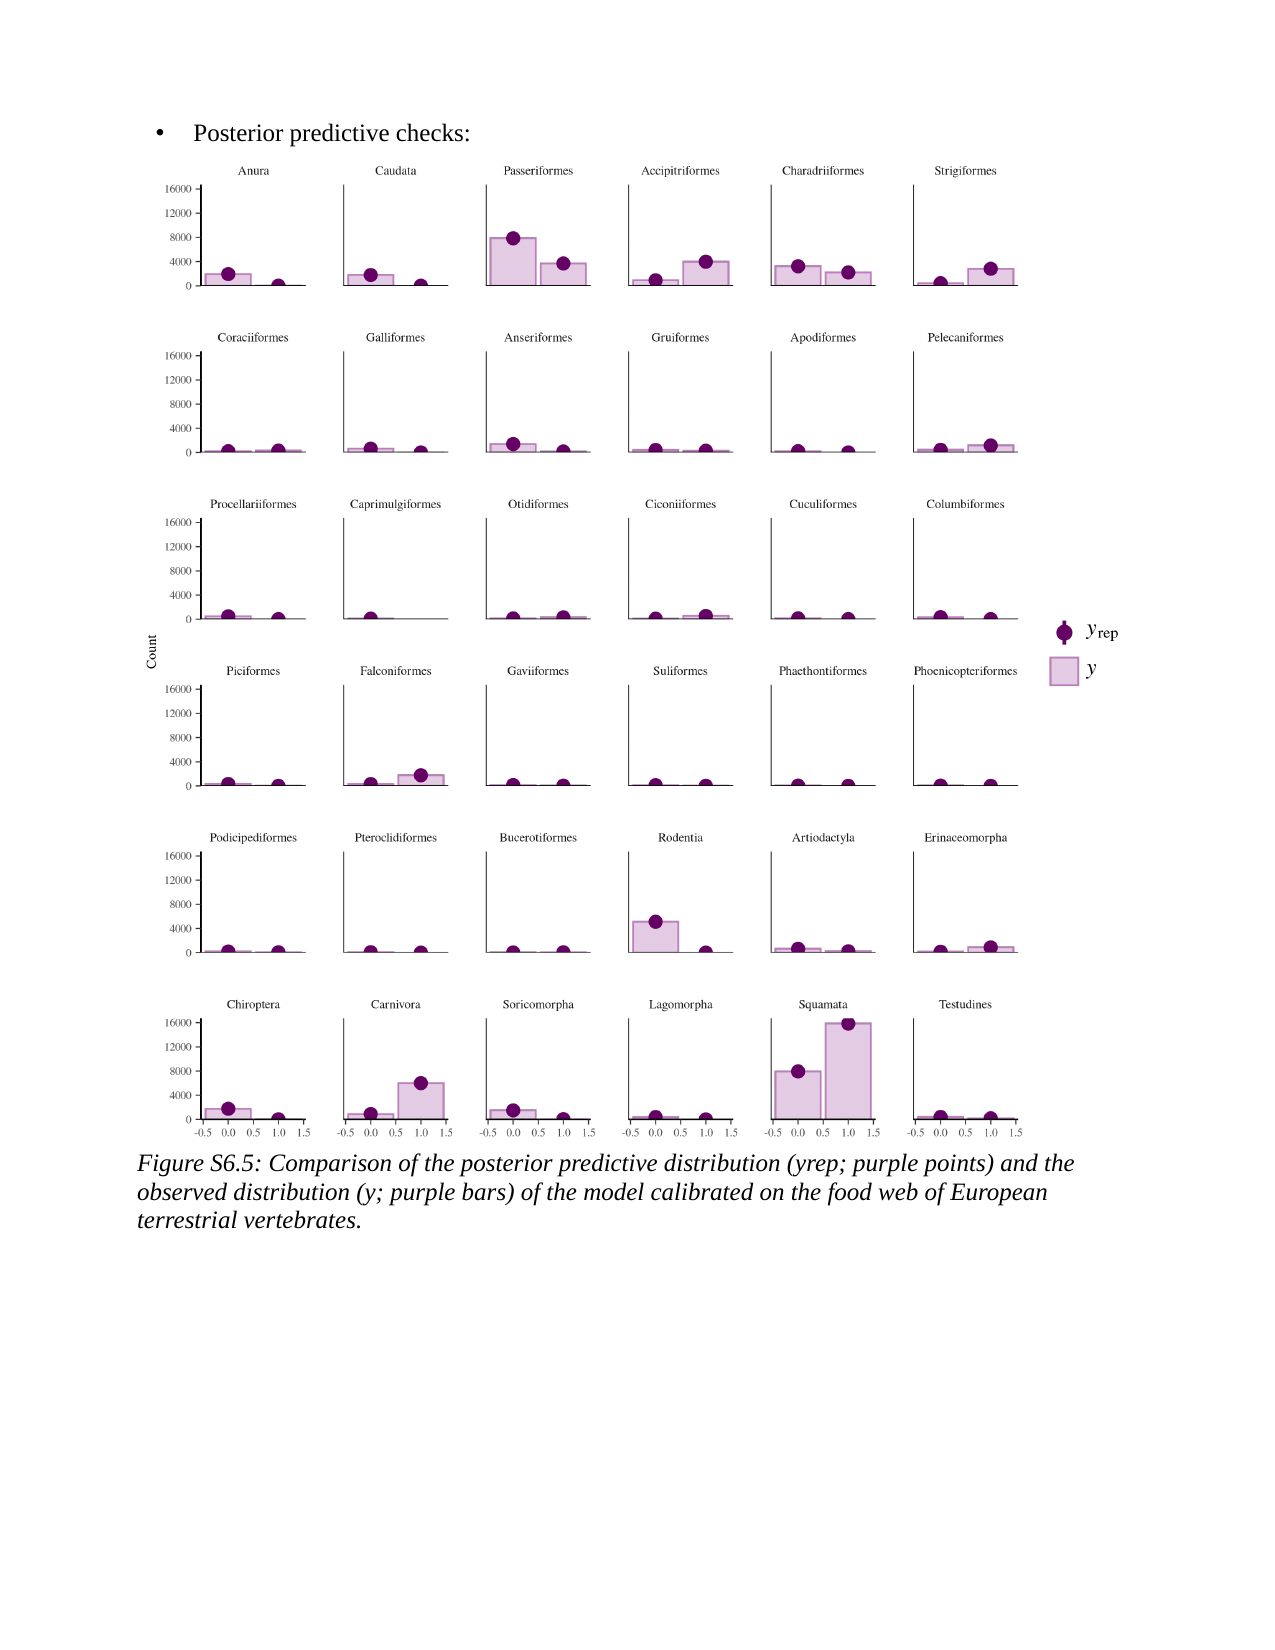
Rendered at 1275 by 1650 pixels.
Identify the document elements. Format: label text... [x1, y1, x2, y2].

picture [136, 146, 1139, 1149]
list Posterior predictive checks: [156, 118, 1157, 147]
list Figure S6.5: Comparison of the posterior predictive distribution (yrep; purple points) and the observed distribution (y; purple bars) of the model calibrated on the food web of European terrestrial vertebrates. [137, 1149, 1138, 1234]
